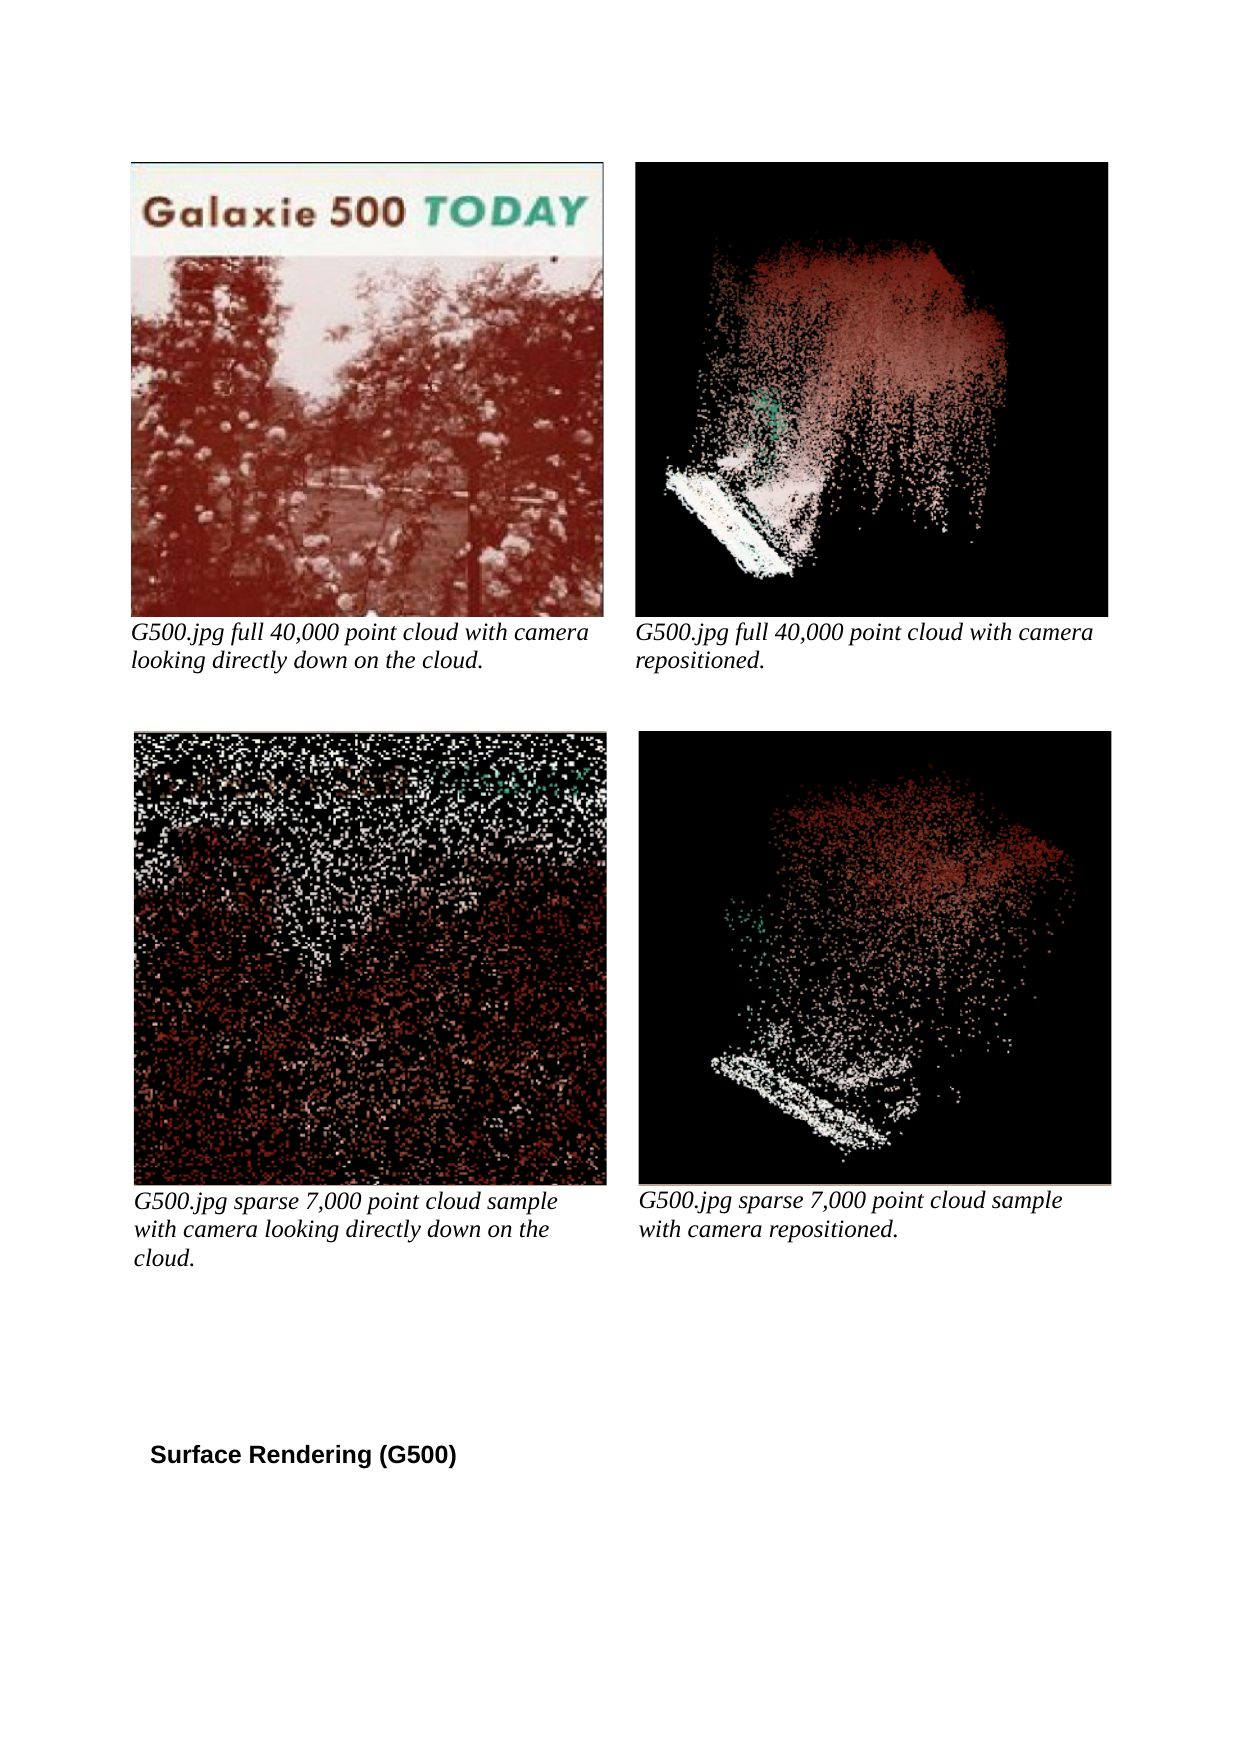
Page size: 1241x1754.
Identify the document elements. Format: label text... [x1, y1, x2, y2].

picture [133, 731, 607, 1186]
text G500.jpg full 40,000 point cloud with camera repositioned. [635, 617, 1108, 674]
text G500.jpg sparse 7,000 point cloud sample with camera repositioned. [638, 1186, 1111, 1243]
text G500.jpg full 40,000 point cloud with camera looking directly down on the cloud. [131, 617, 603, 674]
text G500.jpg sparse 7,000 point cloud sample with camera looking directly down on the cloud. [134, 1186, 607, 1272]
picture [130, 162, 604, 617]
picture [635, 162, 1109, 617]
picture [638, 731, 1112, 1186]
text Surface Rendering (G500) [150, 1440, 1091, 1468]
